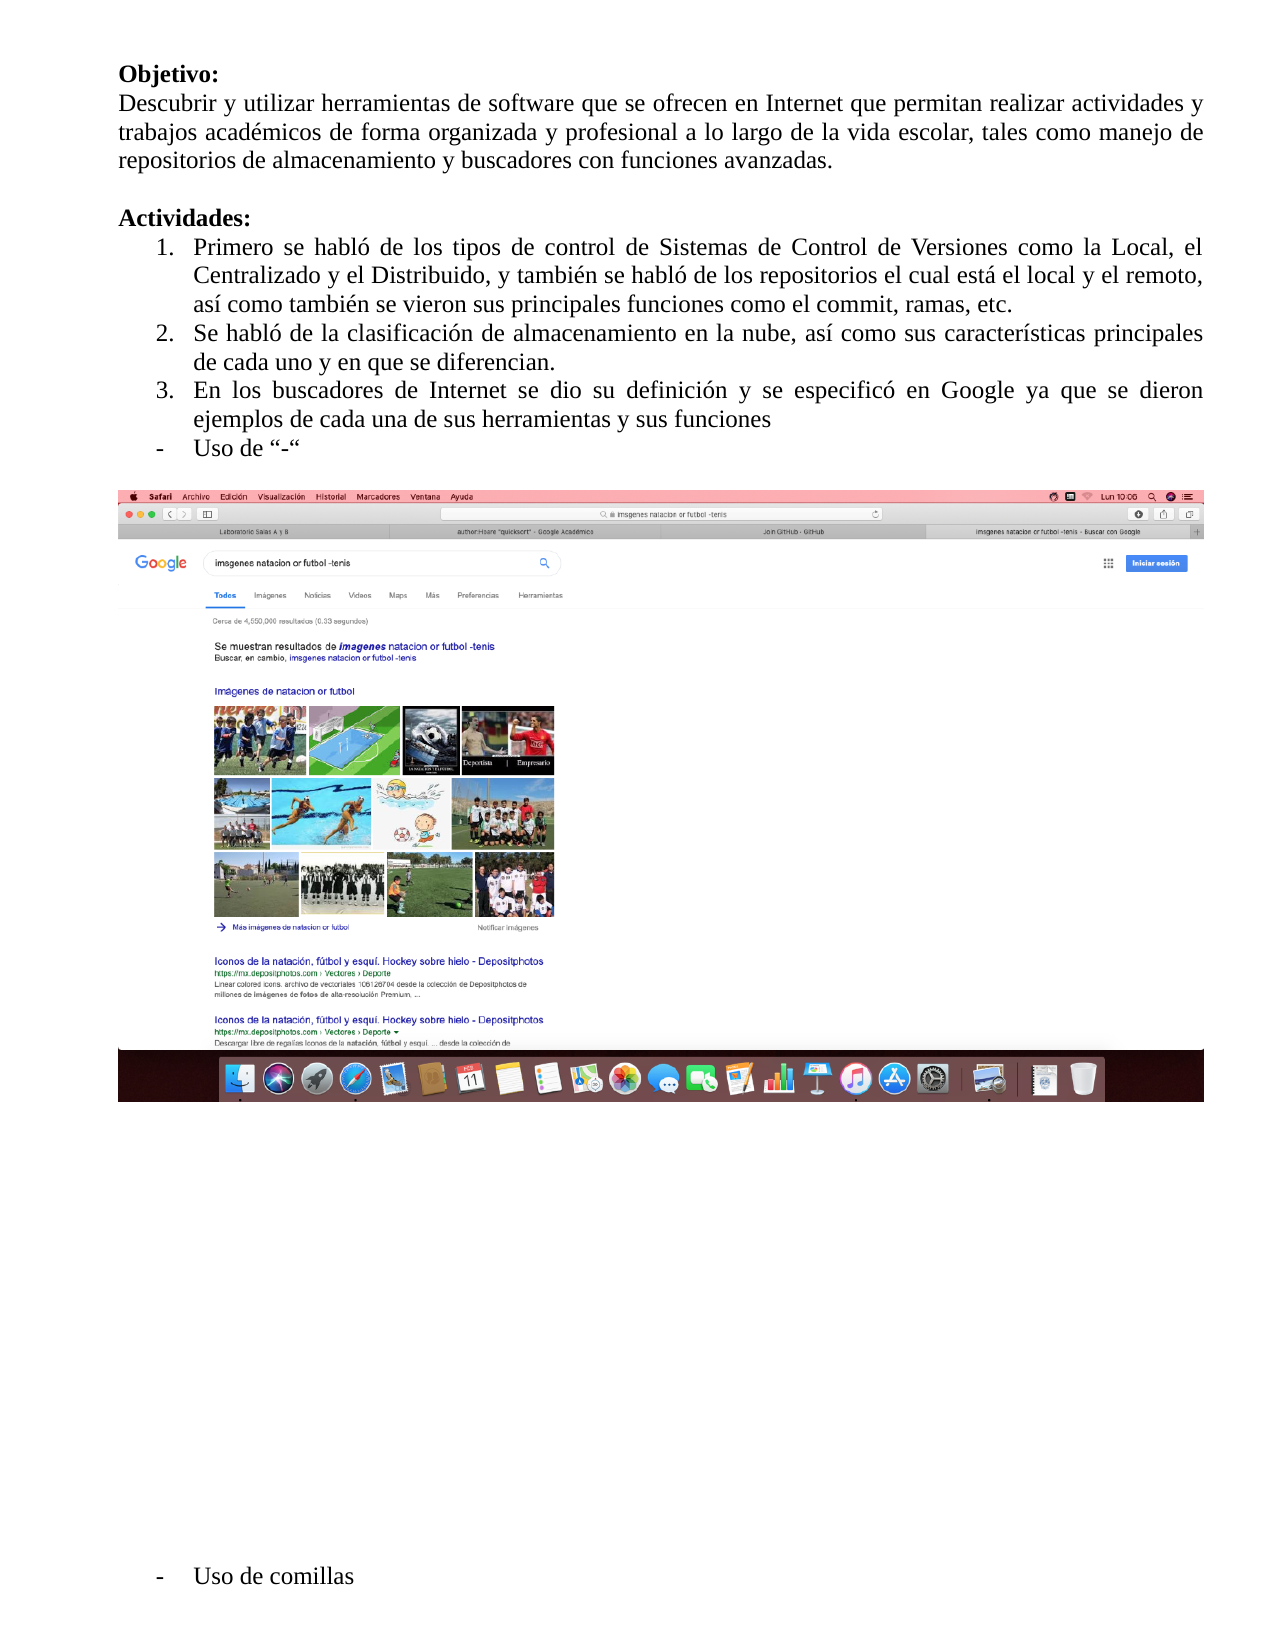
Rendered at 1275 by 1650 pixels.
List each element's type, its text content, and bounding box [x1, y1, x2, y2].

list Uso de “-“ [156, 433, 1205, 462]
list En los buscadores de Internet se dio su definición y se especificó en Google ya que se dieron ejemplos de cada una de sus herramientas y sus funciones [156, 375, 1205, 433]
text Descubrir y utilizar herramientas de software que se ofrecen en Internet que permitan realizar actividades y trabajos académicos de forma organizada y profesional a lo largo de la vida escolar, tales como manejo de repositorios de almacenamiento y buscadores con funciones avanzadas. [118, 88, 1205, 174]
list Se habló de la clasificación de almacenamiento en la nube, así como sus características principales de cada uno y en que se diferencian. [156, 318, 1205, 375]
text Objetivo: [118, 59, 1205, 88]
list Primero se habló de los tipos de control de Sistemas de Control de Versiones como la Local, el Centralizado y el Distribuido, y también se habló de los repositorios el cual está el local y el remoto, así como también se vieron sus principales funciones como el commit, ramas, etc. [156, 232, 1205, 318]
list Uso de comillas [156, 1561, 1205, 1590]
text Actividades: [118, 203, 1205, 232]
